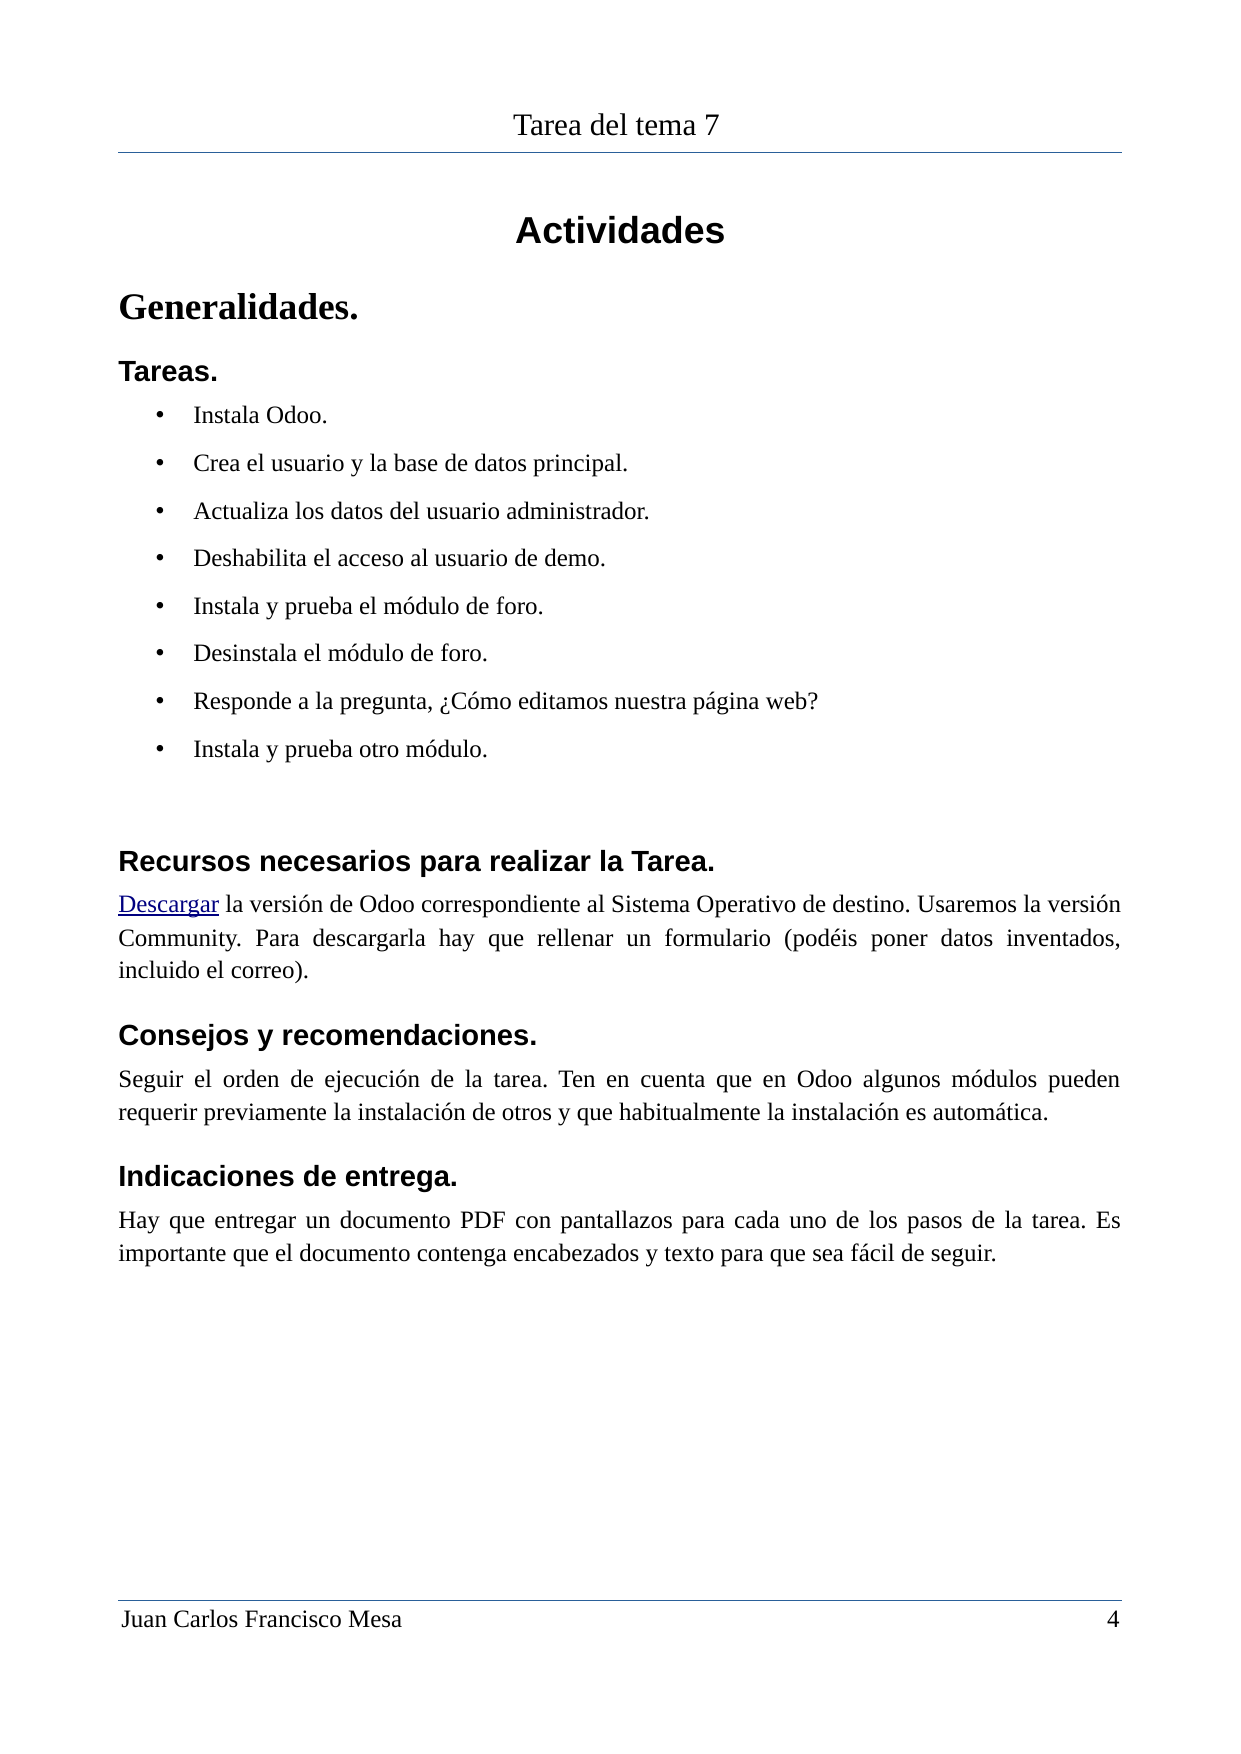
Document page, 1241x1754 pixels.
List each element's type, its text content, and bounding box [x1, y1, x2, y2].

subtitle Recursos necesarios para realizar la Tarea. [118, 843, 1122, 877]
list Responde a la pregunta, ¿Cómo editamos nuestra página web? [156, 686, 1122, 715]
subtitle Tareas. [118, 354, 1122, 388]
list Desinstala el módulo de foro. [156, 638, 1122, 667]
list Deshabilita el acceso al usuario de demo. [156, 543, 1122, 572]
subtitle Generalidades. [118, 284, 1122, 327]
list Instala y prueba otro módulo. [156, 734, 1122, 762]
list Actualiza los datos del usuario administrador. [156, 496, 1122, 524]
list Instala y prueba el módulo de foro. [156, 591, 1122, 620]
subtitle Actividades [118, 208, 1122, 251]
subtitle Consejos y recomendaciones. [118, 1018, 1122, 1051]
subtitle Indicaciones de entrega. [118, 1159, 1122, 1193]
text Hay que entregar un documento PDF con pantallazos para cada uno de los pasos de la tarea. Es importante que el documento contenga encabezados y texto para que sea fácil de seguir. [118, 1205, 1122, 1267]
list Instala Odoo. [156, 401, 1122, 429]
list Crea el usuario y la base de datos principal. [156, 448, 1122, 477]
text Seguir el orden de ejecución de la tarea. Ten en cuenta que en Odoo algunos módulos pueden requerir previamente la instalación de otros y que habitualmente la instalación es automática. [118, 1064, 1122, 1126]
text Descargar la versión de Odoo correspondiente al Sistema Operativo de destino. Usaremos la versión Community. Para descargarla hay que rellenar un formulario (podéis poner datos inventados, incluido el correo). [118, 889, 1122, 984]
